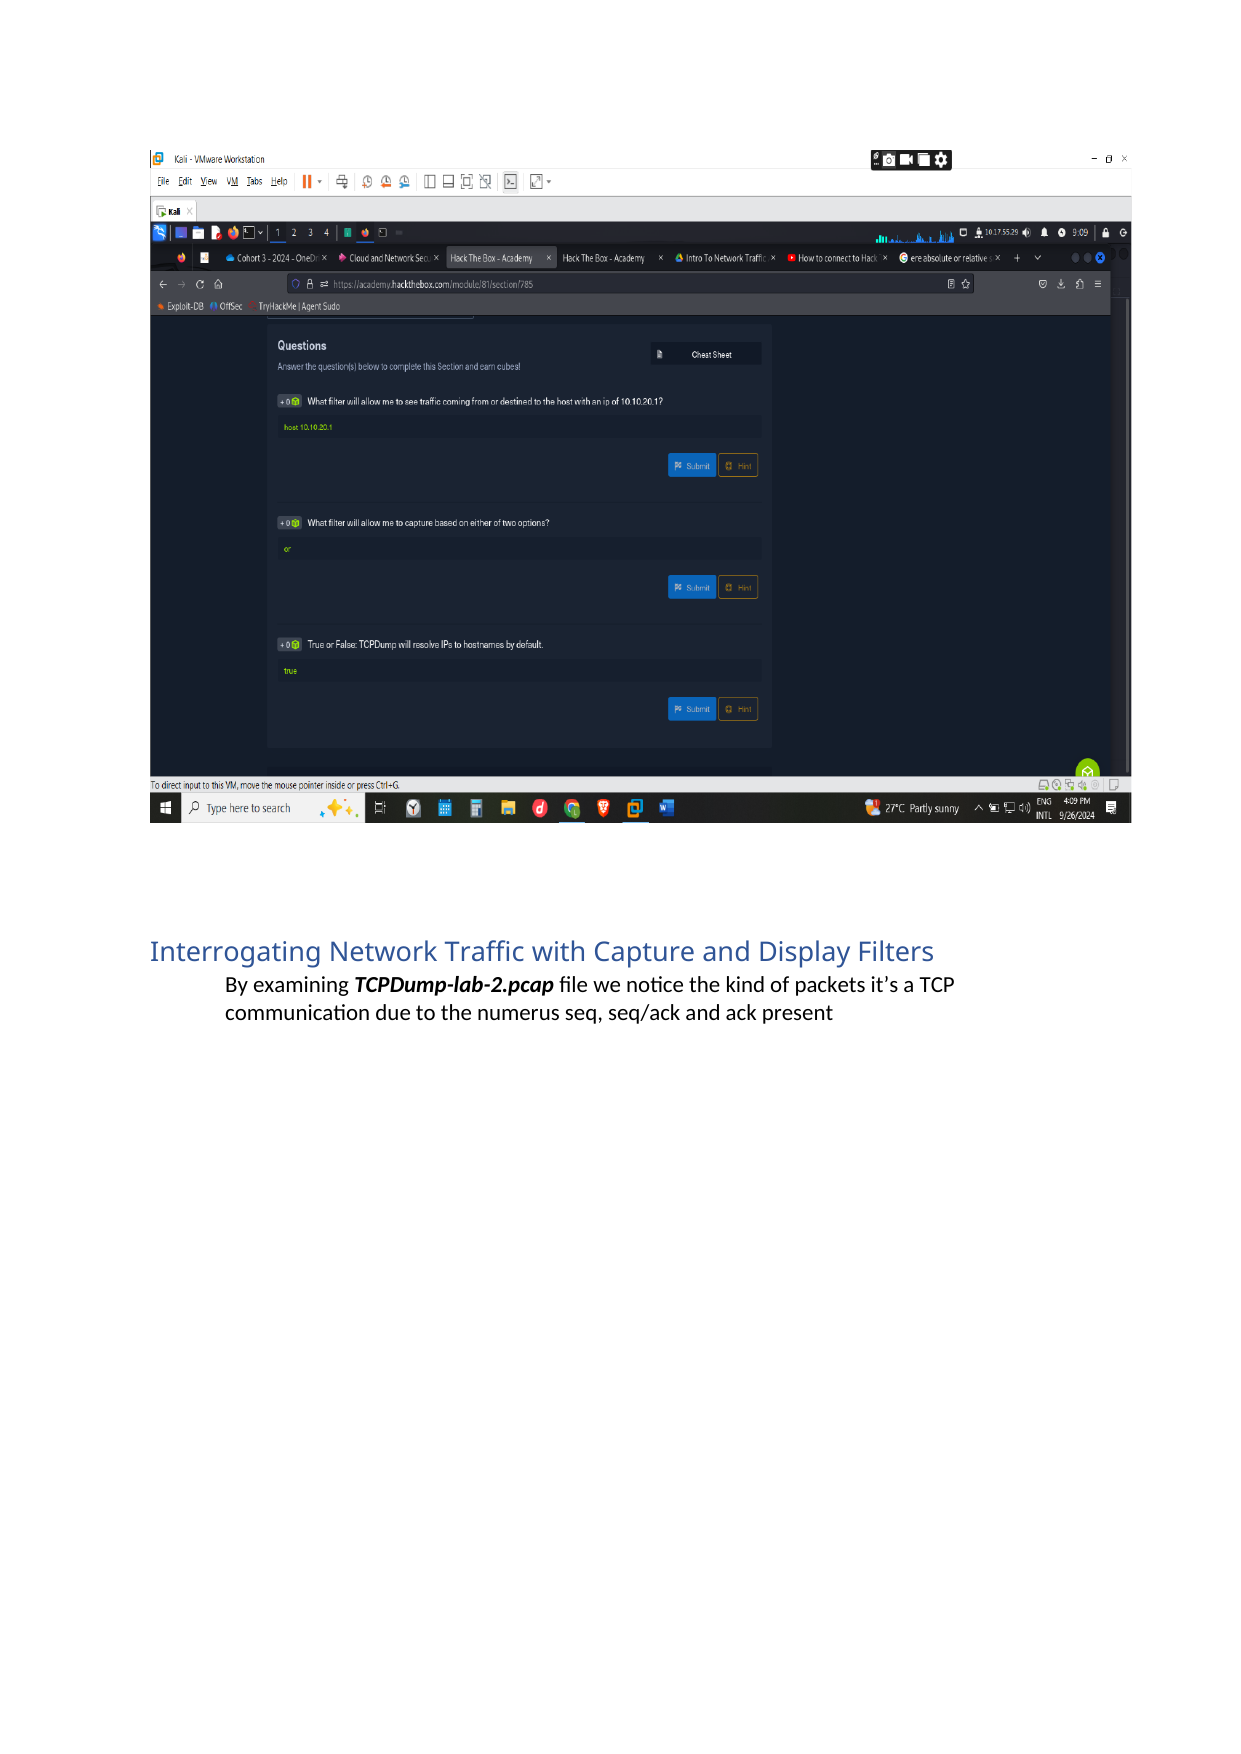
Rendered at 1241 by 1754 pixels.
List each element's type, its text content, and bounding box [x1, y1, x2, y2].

subtitle Interrogating Network Traffic with Capture and Display Filters [150, 933, 1090, 970]
text By examining TCPDump-lab-2.pcap file we notice the kind of packets it’s a TCP communication due to the numerus seq, seq/ack and ack present [225, 970, 1090, 1026]
